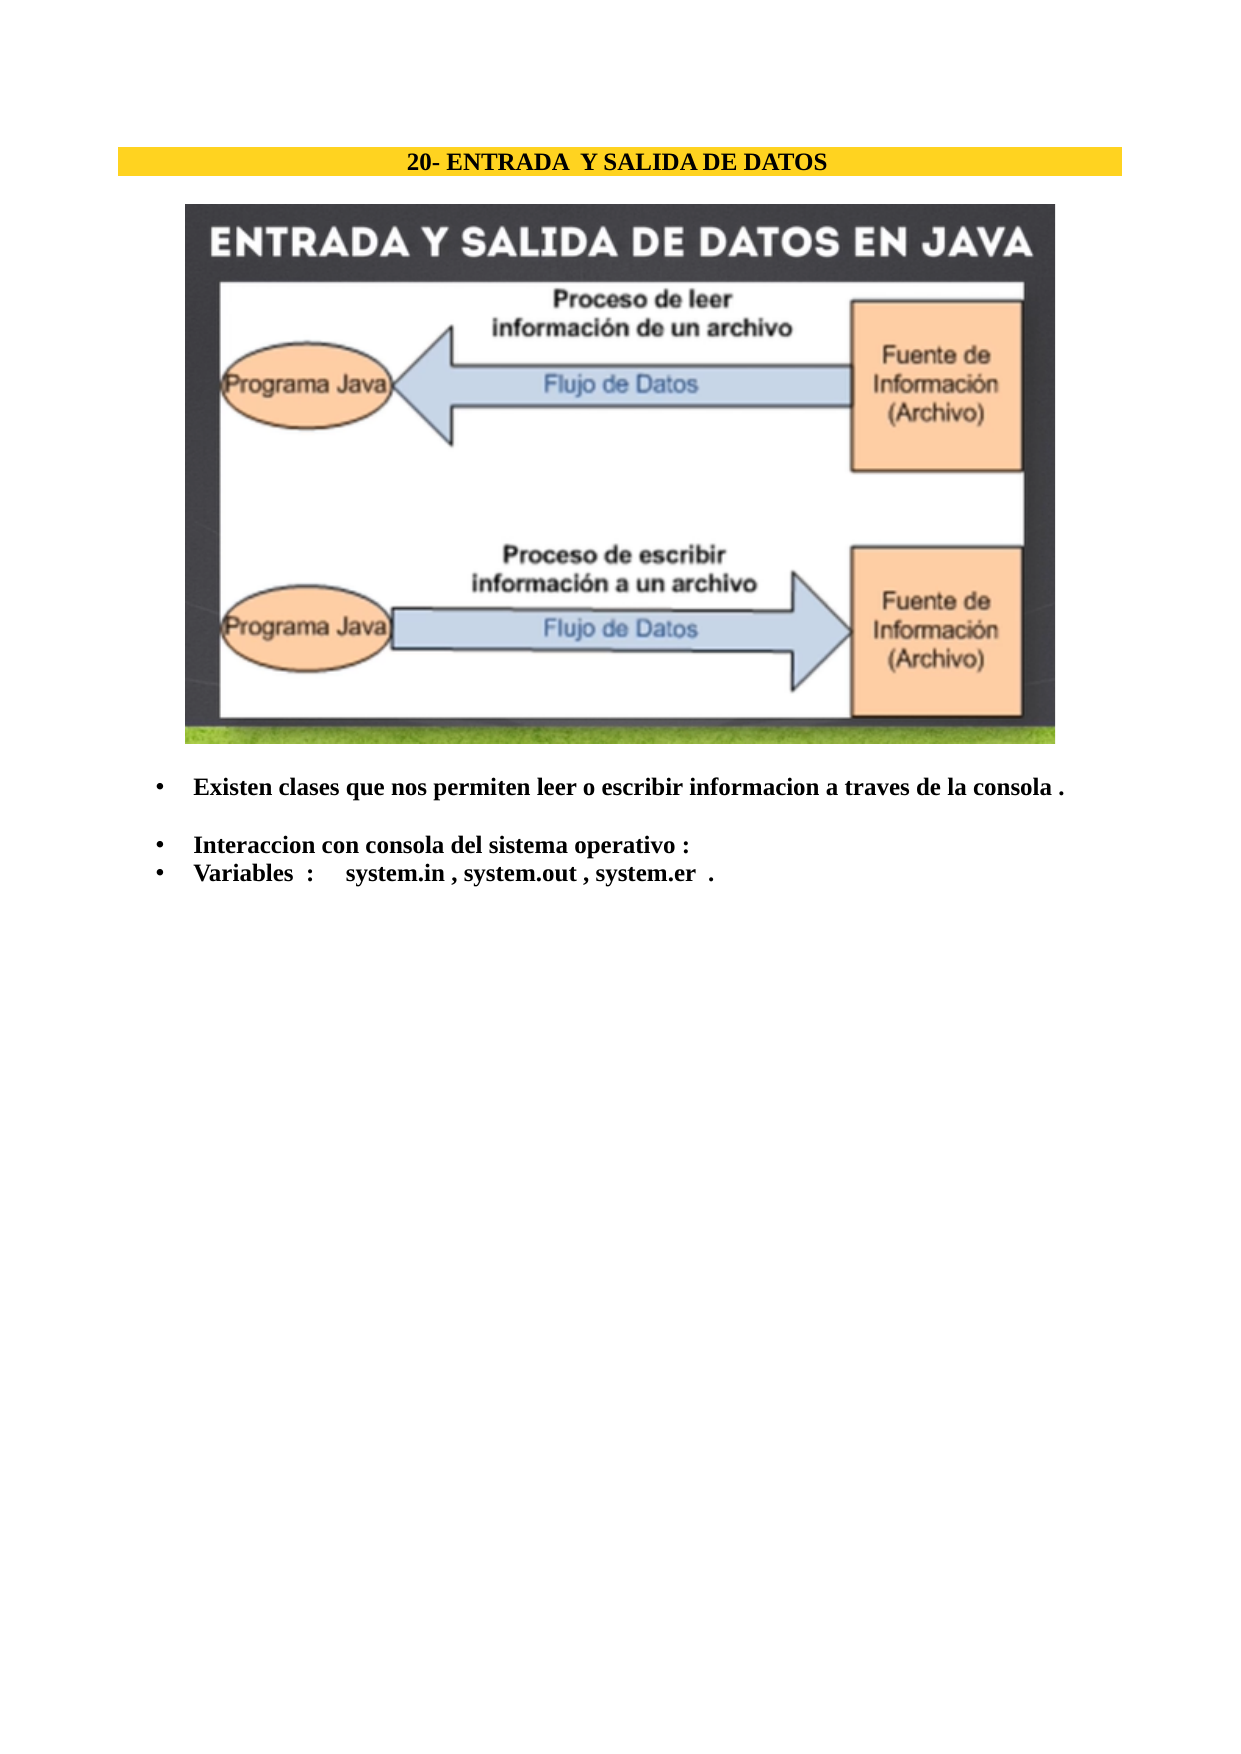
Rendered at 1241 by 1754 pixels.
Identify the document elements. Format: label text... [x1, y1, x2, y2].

list Variables : system.in , system.out , system.er . [156, 858, 1122, 887]
list Existen clases que nos permiten leer o escribir informacion a traves de la consola . [156, 772, 1122, 801]
picture [185, 204, 1056, 744]
text 20- ENTRADA Y SALIDA DE DATOS [118, 147, 1122, 176]
list Interaccion con consola del sistema operativo : [156, 830, 1122, 858]
